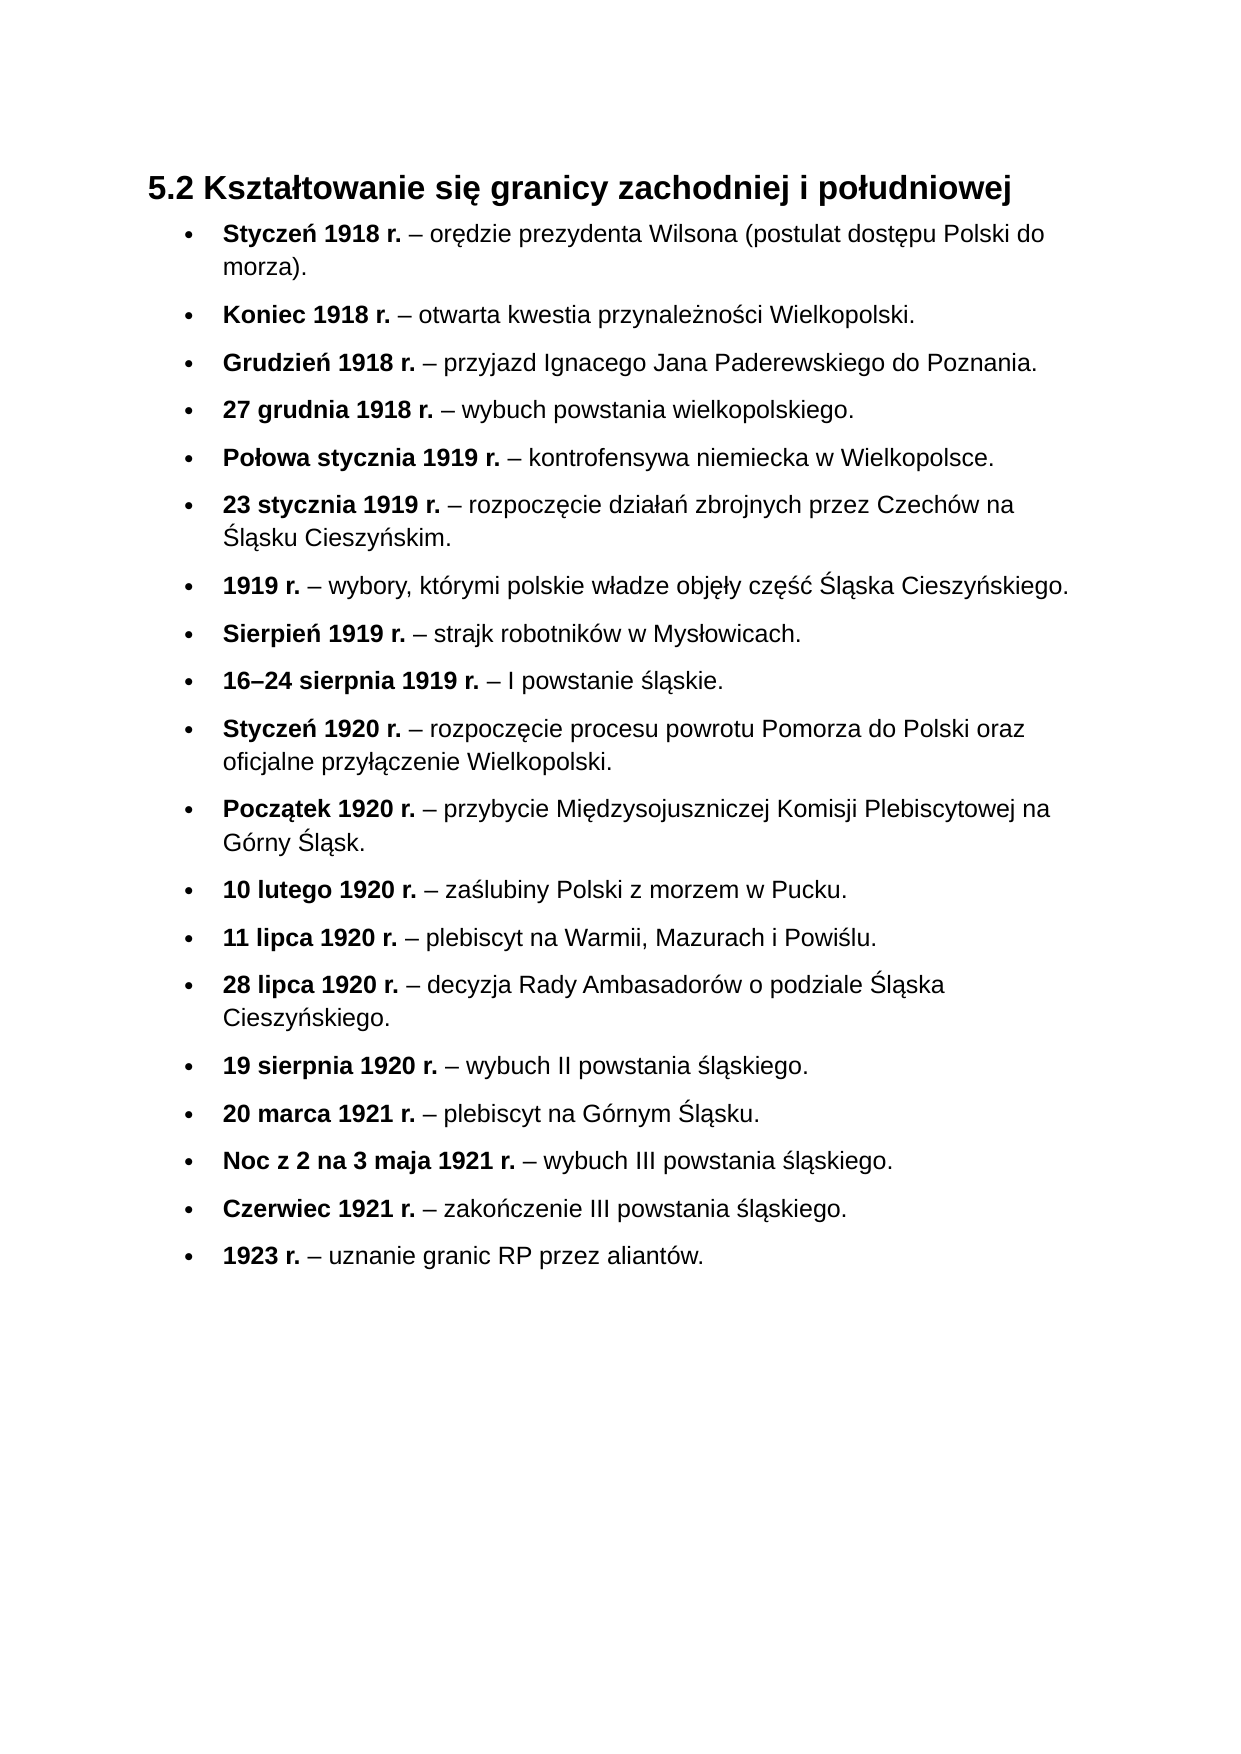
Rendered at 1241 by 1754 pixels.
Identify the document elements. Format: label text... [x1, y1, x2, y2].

list 10 lutego 1920 r. – zaślubiny Polski z morzem w Pucku. [185, 875, 1093, 904]
list Czerwiec 1921 r. – zakończenie III powstania śląskiego. [185, 1194, 1093, 1222]
list 27 grudnia 1918 r. – wybuch powstania wielkopolskiego. [185, 395, 1093, 424]
list 1919 r. – wybory, którymi polskie władze objęły część Śląska Cieszyńskiego. [185, 571, 1093, 600]
list 1923 r. – uznanie granic RP przez aliantów. [185, 1241, 1093, 1270]
list Początek 1920 r. – przybycie Międzysojuszniczej Komisji Plebiscytowej na Górny Śląsk. [185, 794, 1093, 856]
list 16–24 sierpnia 1919 r. – I powstanie śląskie. [185, 666, 1093, 695]
list 11 lipca 1920 r. – plebiscyt na Warmii, Mazurach i Powiślu. [185, 923, 1093, 951]
list Noc z 2 na 3 maja 1921 r. – wybuch III powstania śląskiego. [185, 1146, 1093, 1175]
list Styczeń 1918 r. – orędzie prezydenta Wilsona (postulat dostępu Polski do morza). [185, 219, 1093, 281]
list 23 stycznia 1919 r. – rozpoczęcie działań zbrojnych przez Czechów na Śląsku Cieszyńskim. [185, 490, 1093, 552]
list Styczeń 1920 r. – rozpoczęcie procesu powrotu Pomorza do Polski oraz oficjalne przyłączenie Wielkopolski. [185, 714, 1093, 776]
list Koniec 1918 r. – otwarta kwestia przynależności Wielkopolski. [185, 300, 1093, 329]
list Połowa stycznia 1919 r. – kontrofensywa niemiecka w Wielkopolsce. [185, 443, 1093, 472]
list 28 lipca 1920 r. – decyzja Rady Ambasadorów o podziale Śląska Cieszyńskiego. [185, 970, 1093, 1032]
list Sierpień 1919 r. – strajk robotników w Mysłowicach. [185, 619, 1093, 647]
list 19 sierpnia 1920 r. – wybuch II powstania śląskiego. [185, 1051, 1093, 1080]
subtitle 5.2 Kształtowanie się granicy zachodniej i południowej [148, 168, 1093, 207]
list Grudzień 1918 r. – przyjazd Ignacego Jana Paderewskiego do Poznania. [185, 348, 1093, 376]
list 20 marca 1921 r. – plebiscyt na Górnym Śląsku. [185, 1098, 1093, 1127]
